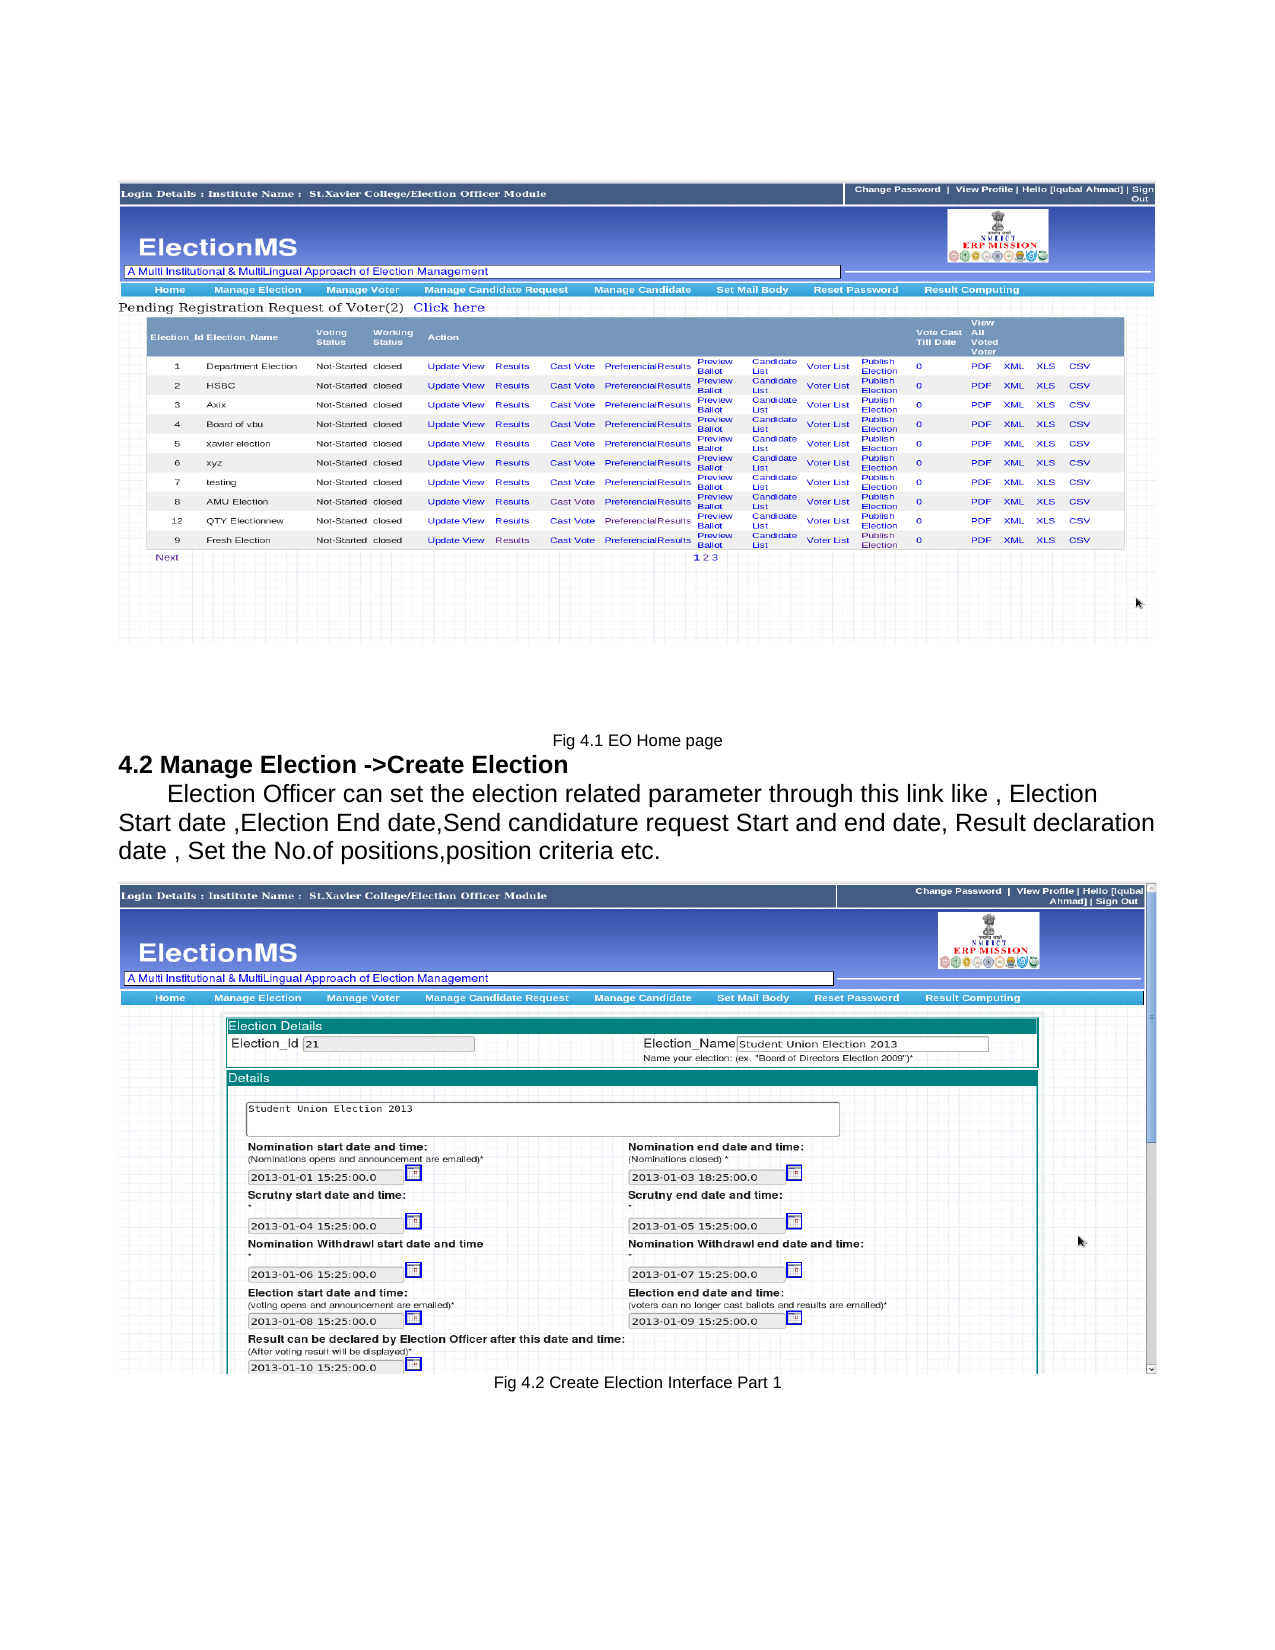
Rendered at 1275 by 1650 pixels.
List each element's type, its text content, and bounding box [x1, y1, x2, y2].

text Fig 4.2 Create Election Interface Part 1 [118, 1374, 1157, 1392]
text [118, 865, 1157, 880]
text Election Officer can set the election related parameter through this link like , Election Start date ,Election End date,Send candidature request Start and end date, Result declaration date , Set the No.of positions,position criteria etc. [118, 779, 1157, 865]
picture [118, 179, 1156, 643]
picture [118, 880, 1157, 1374]
text Fig 4.1 EO Home page [118, 729, 1157, 750]
text 4.2 Manage Election ->Create Election [118, 750, 1157, 779]
